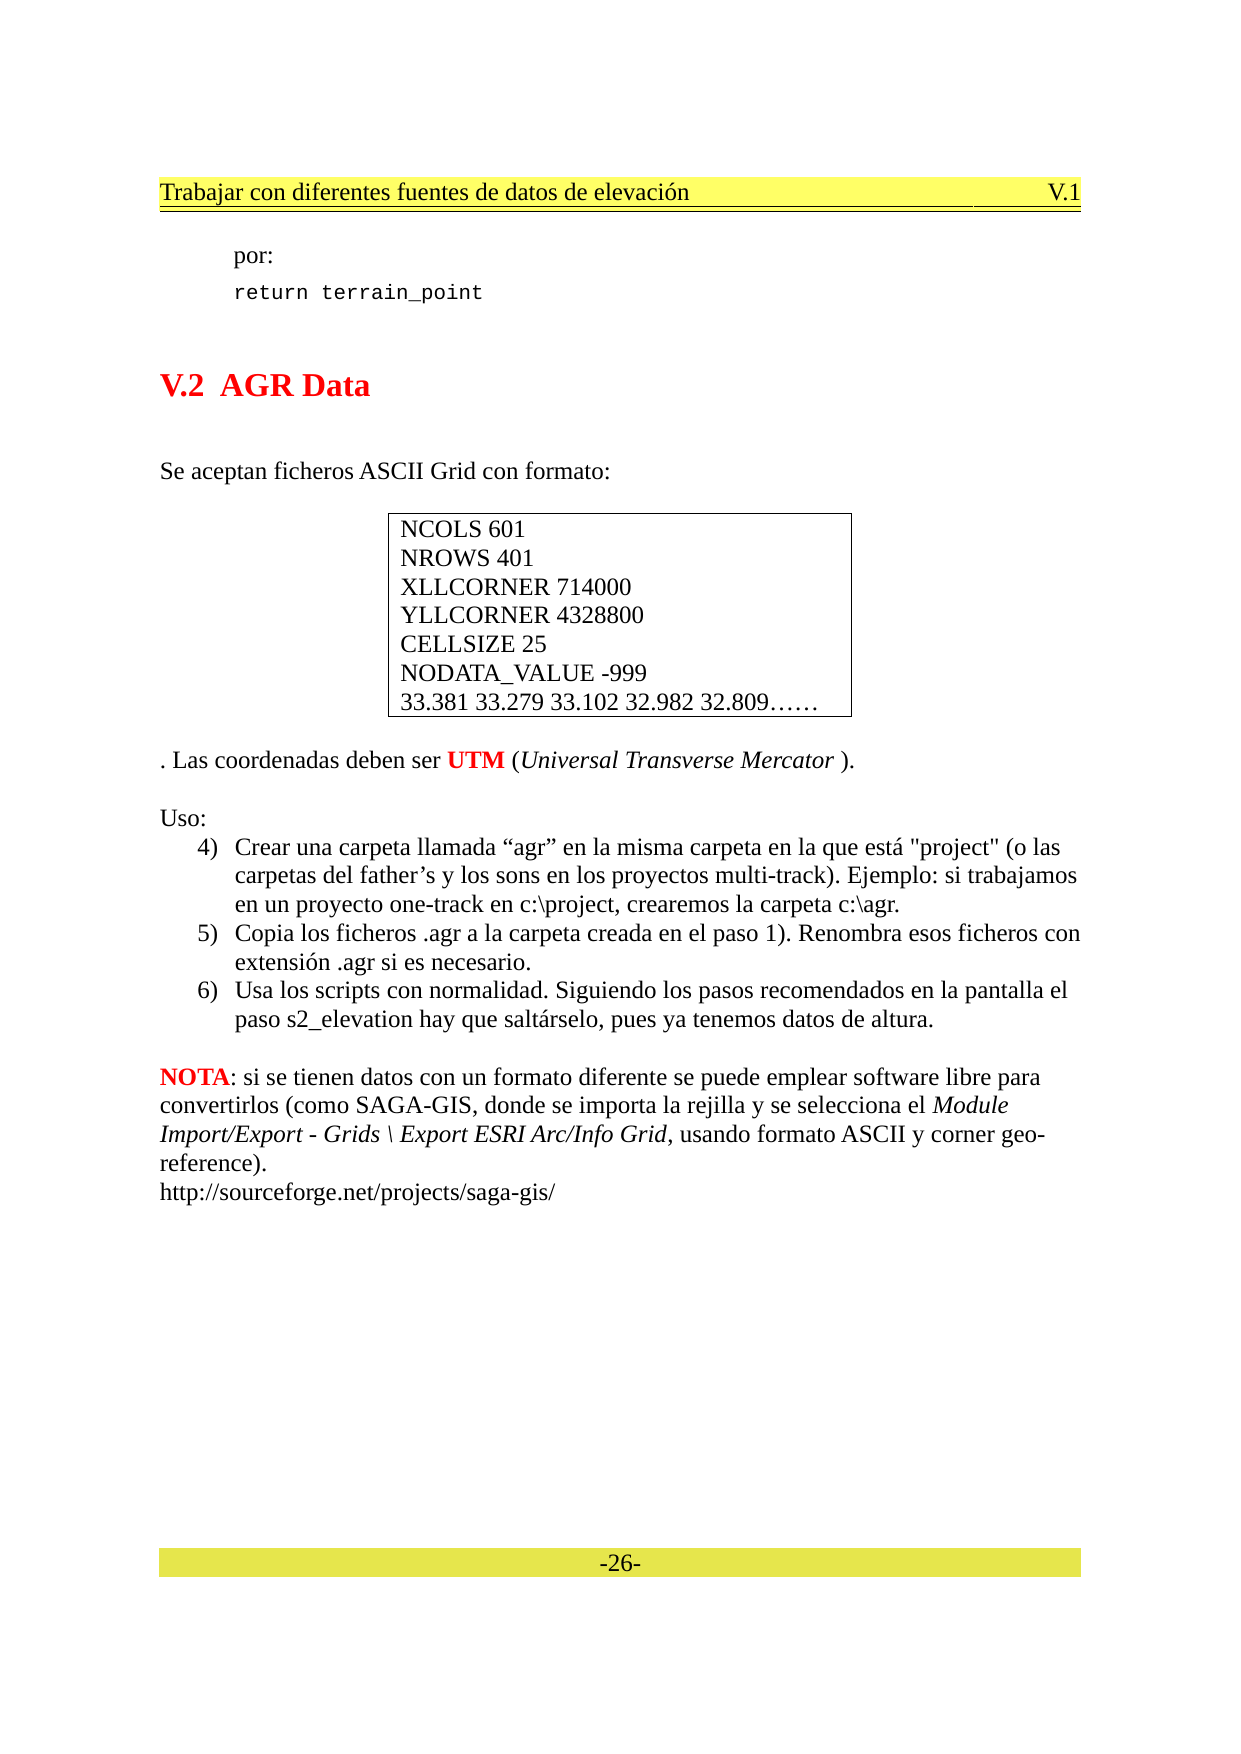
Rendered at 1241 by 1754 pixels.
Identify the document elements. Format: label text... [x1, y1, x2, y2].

text NOTA: si se tienen datos con un formato diferente se puede emplear software libre para convertirlos (como SAGA-GIS, donde se importa la rejilla y se selecciona el Module Import/Export - Grids \ Export ESRI Arc/Info Grid, usando formato ASCII y corner geo-reference). [159, 1062, 1081, 1177]
text por: [159, 240, 1081, 269]
text return terrain_point [159, 282, 1081, 305]
list Usa los scripts con normalidad. Siguiendo los pasos recomendados en la pantalla el paso s2_elevation hay que saltárselo, pues ya tenemos datos de altura. [197, 975, 1081, 1033]
list Copia los ficheros .agr a la carpeta creada en el paso 1). Renombra esos ficheros con extensión .agr si es necesario. [197, 918, 1081, 975]
table_header NCOLS 601 NROWS 401 XLLCORNER 714000 YLLCORNER 4328800 CELLSIZE 25 NODATA_VALUE -999 33.381 33.279 33.102 32.982 32.809…… [389, 514, 851, 716]
text http://sourceforge.net/projects/saga-gis/ [159, 1177, 1081, 1205]
subtitle AGR Data [159, 365, 1081, 403]
text Se aceptan ficheros ASCII Grid con formato: [159, 456, 1081, 484]
list Crear una carpeta llamada “agr” en la misma carpeta en la que está "project" (o las carpetas del father’s y los sons en los proyectos multi-track). Ejemplo: si trabajamos en un proyecto one-track en c:\project, crearemos la carpeta c:\agr. [197, 832, 1081, 918]
text . Las coordenadas deben ser UTM (Universal Transverse Mercator ). [159, 745, 1081, 774]
text Uso: [159, 803, 1081, 832]
